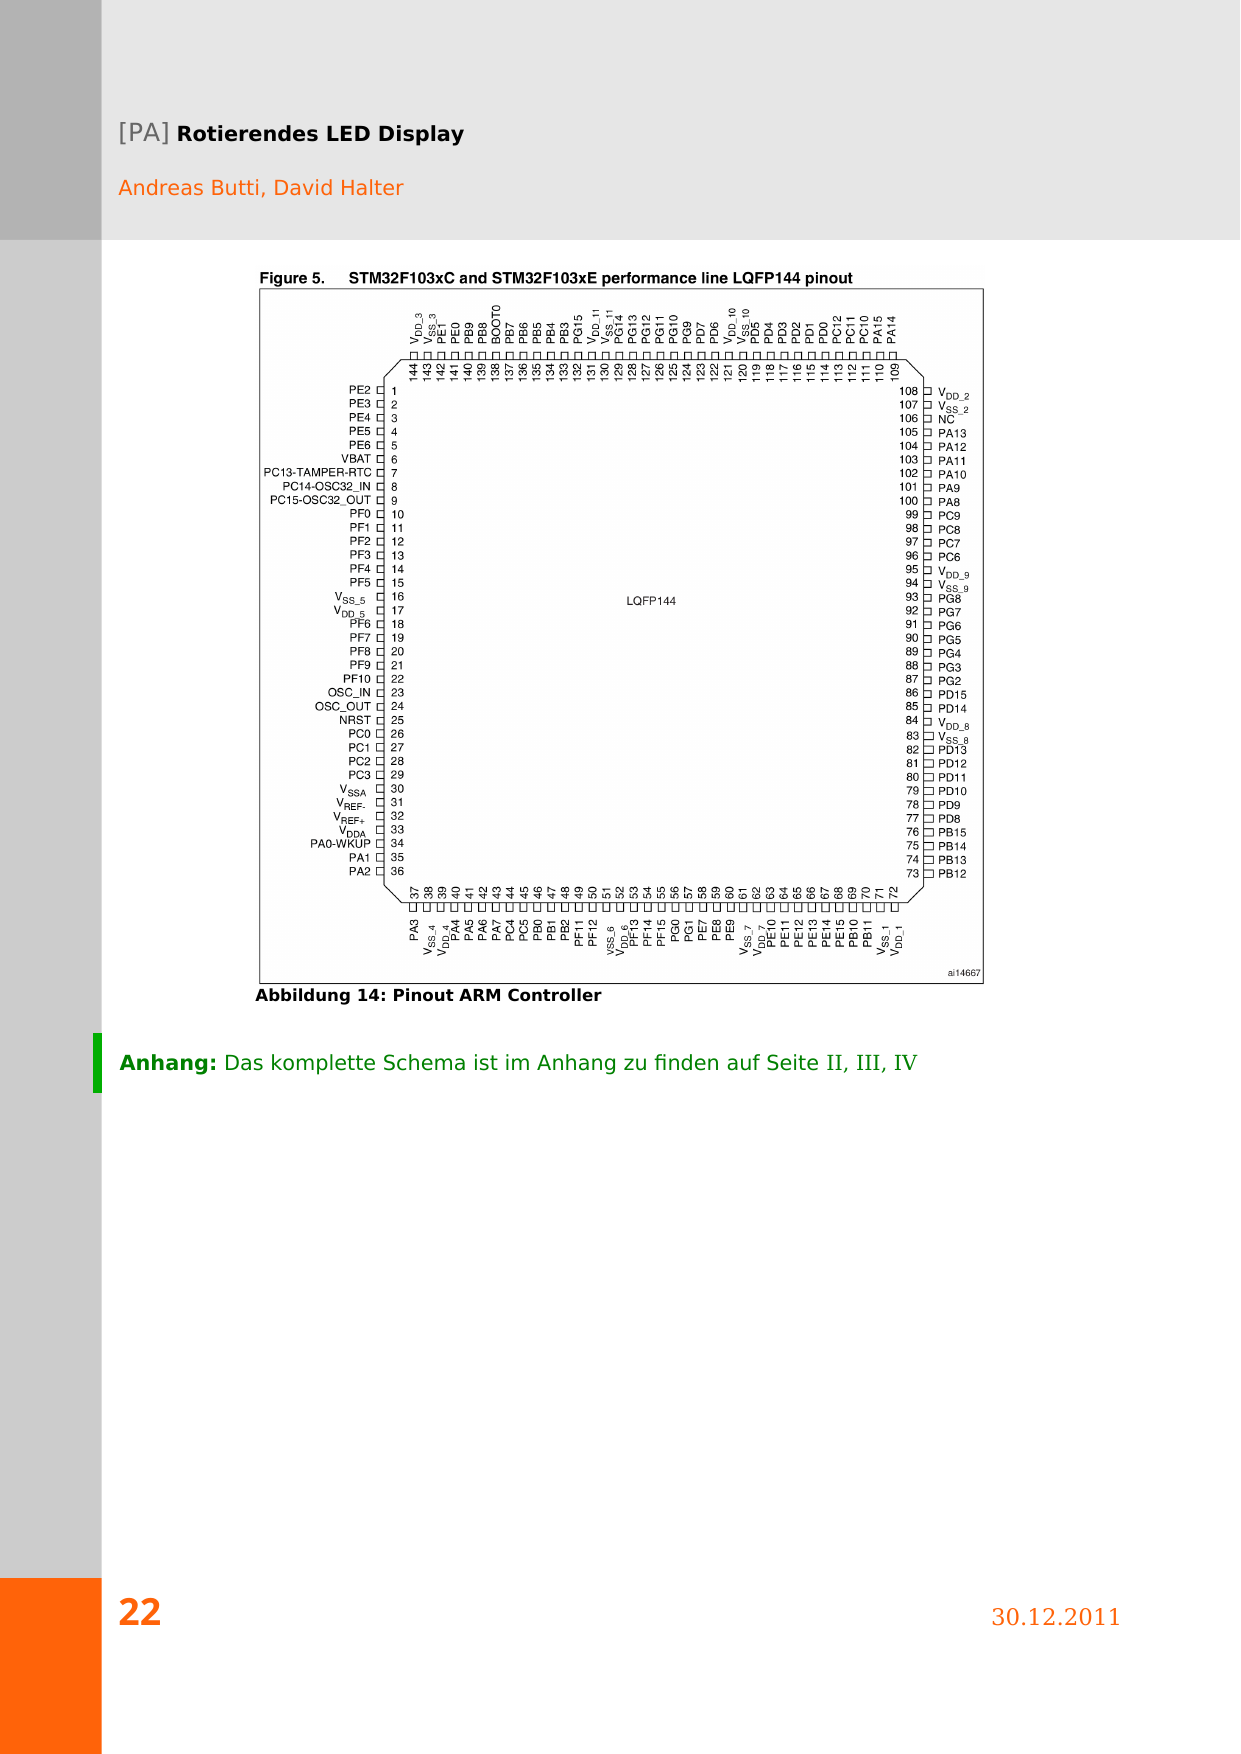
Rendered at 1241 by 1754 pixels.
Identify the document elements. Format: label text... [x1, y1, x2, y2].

picture [255, 265, 986, 986]
text Anhang: Das komplette Schema ist im Anhang zu finden auf Seite II, III, IV [102, 1033, 1122, 1093]
text Abbildung 14: Pinout ARM Controller [255, 986, 985, 1005]
